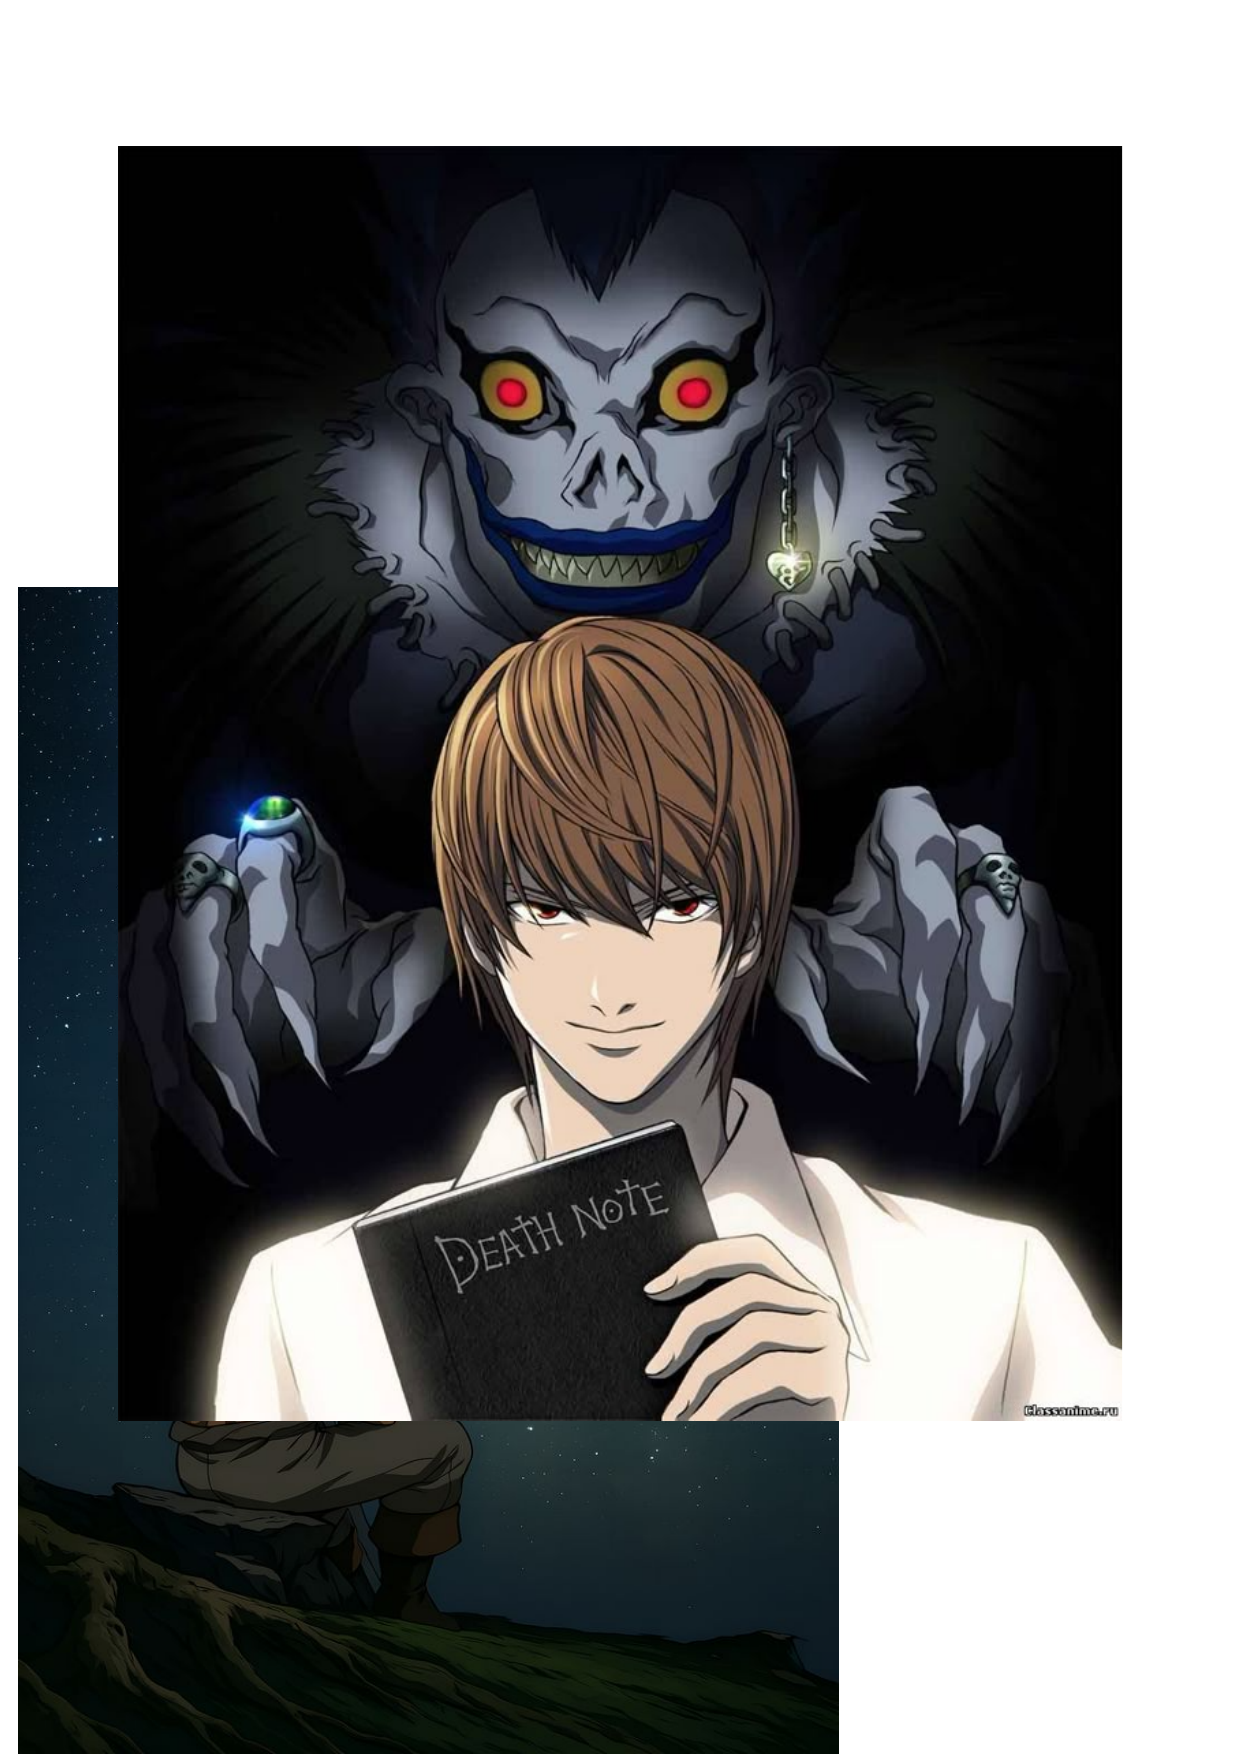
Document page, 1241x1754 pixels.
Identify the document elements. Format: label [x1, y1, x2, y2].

picture [18, 146, 1123, 1754]
